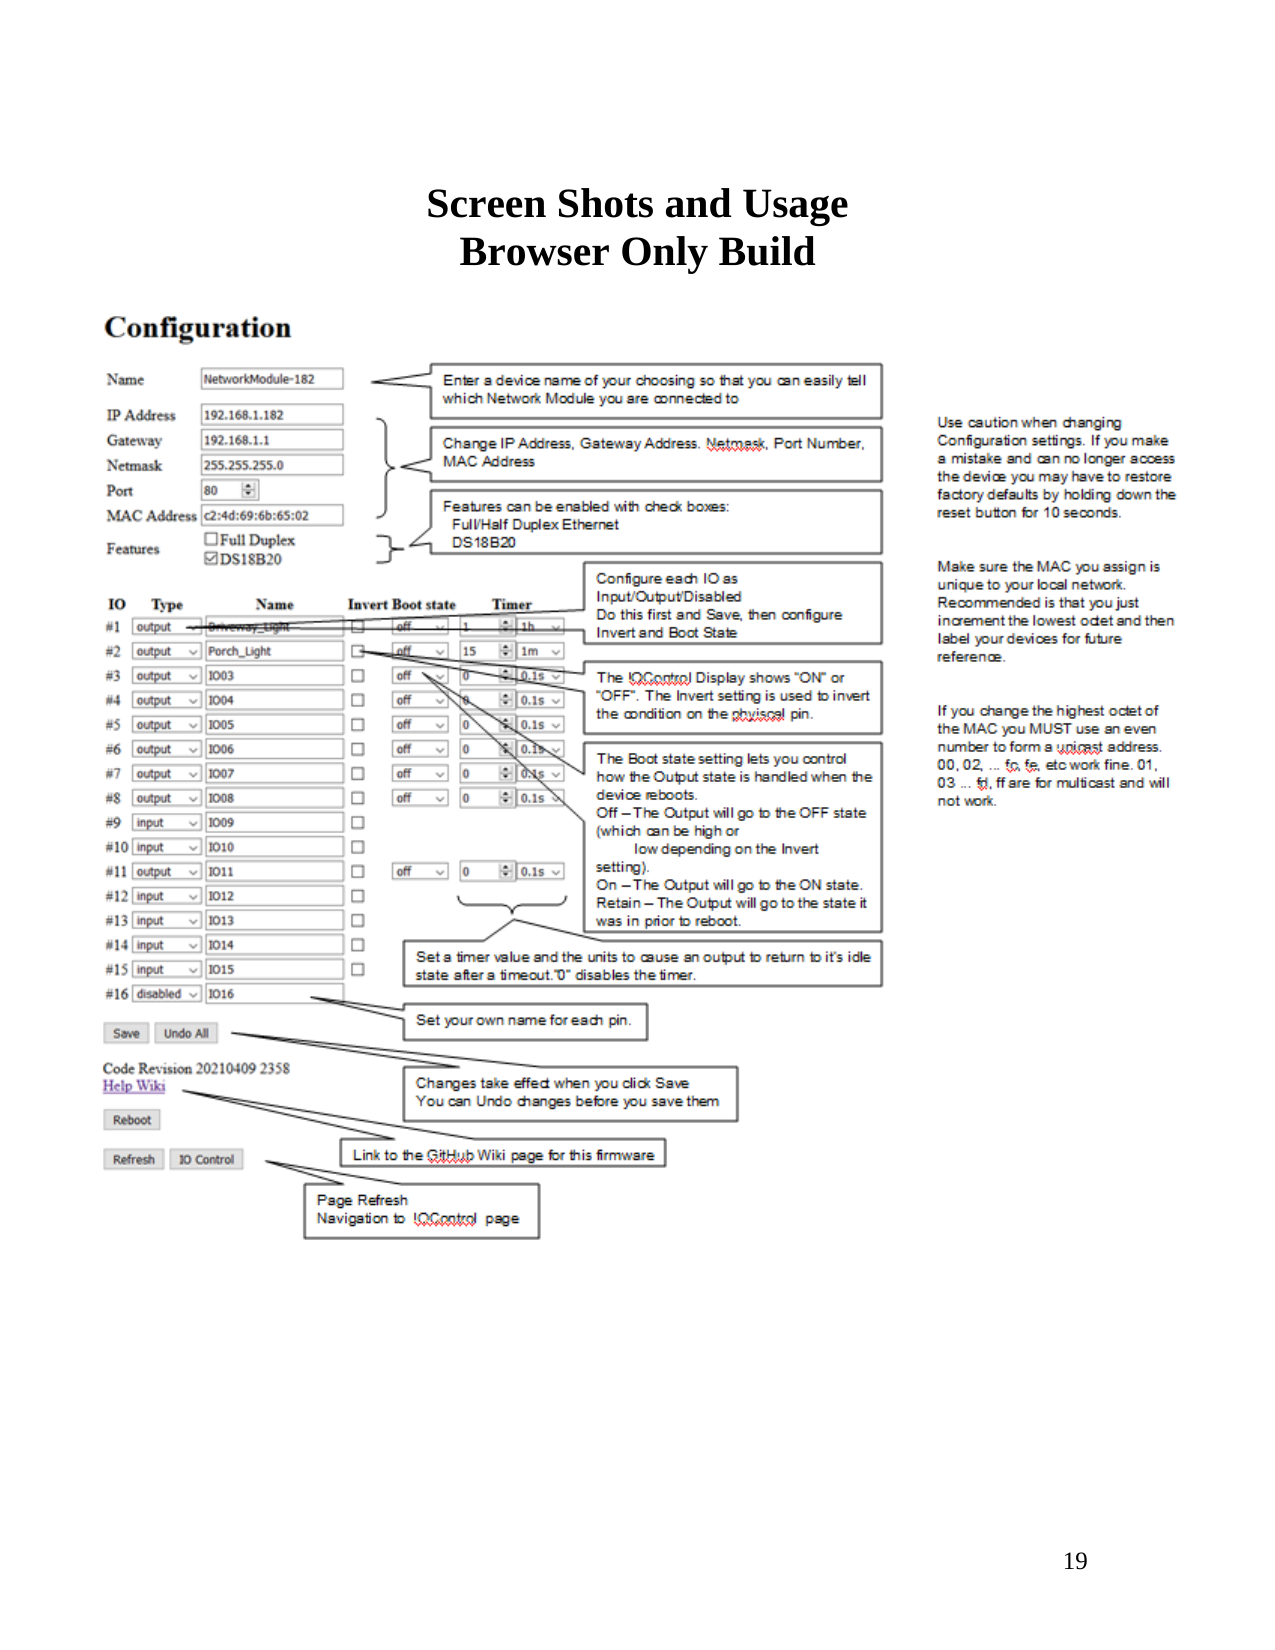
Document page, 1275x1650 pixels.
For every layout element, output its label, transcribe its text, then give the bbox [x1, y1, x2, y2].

picture [93, 303, 1193, 1255]
text Screen Shots and Usage [187, 179, 1087, 227]
text Browser Only Build [187, 227, 1087, 274]
